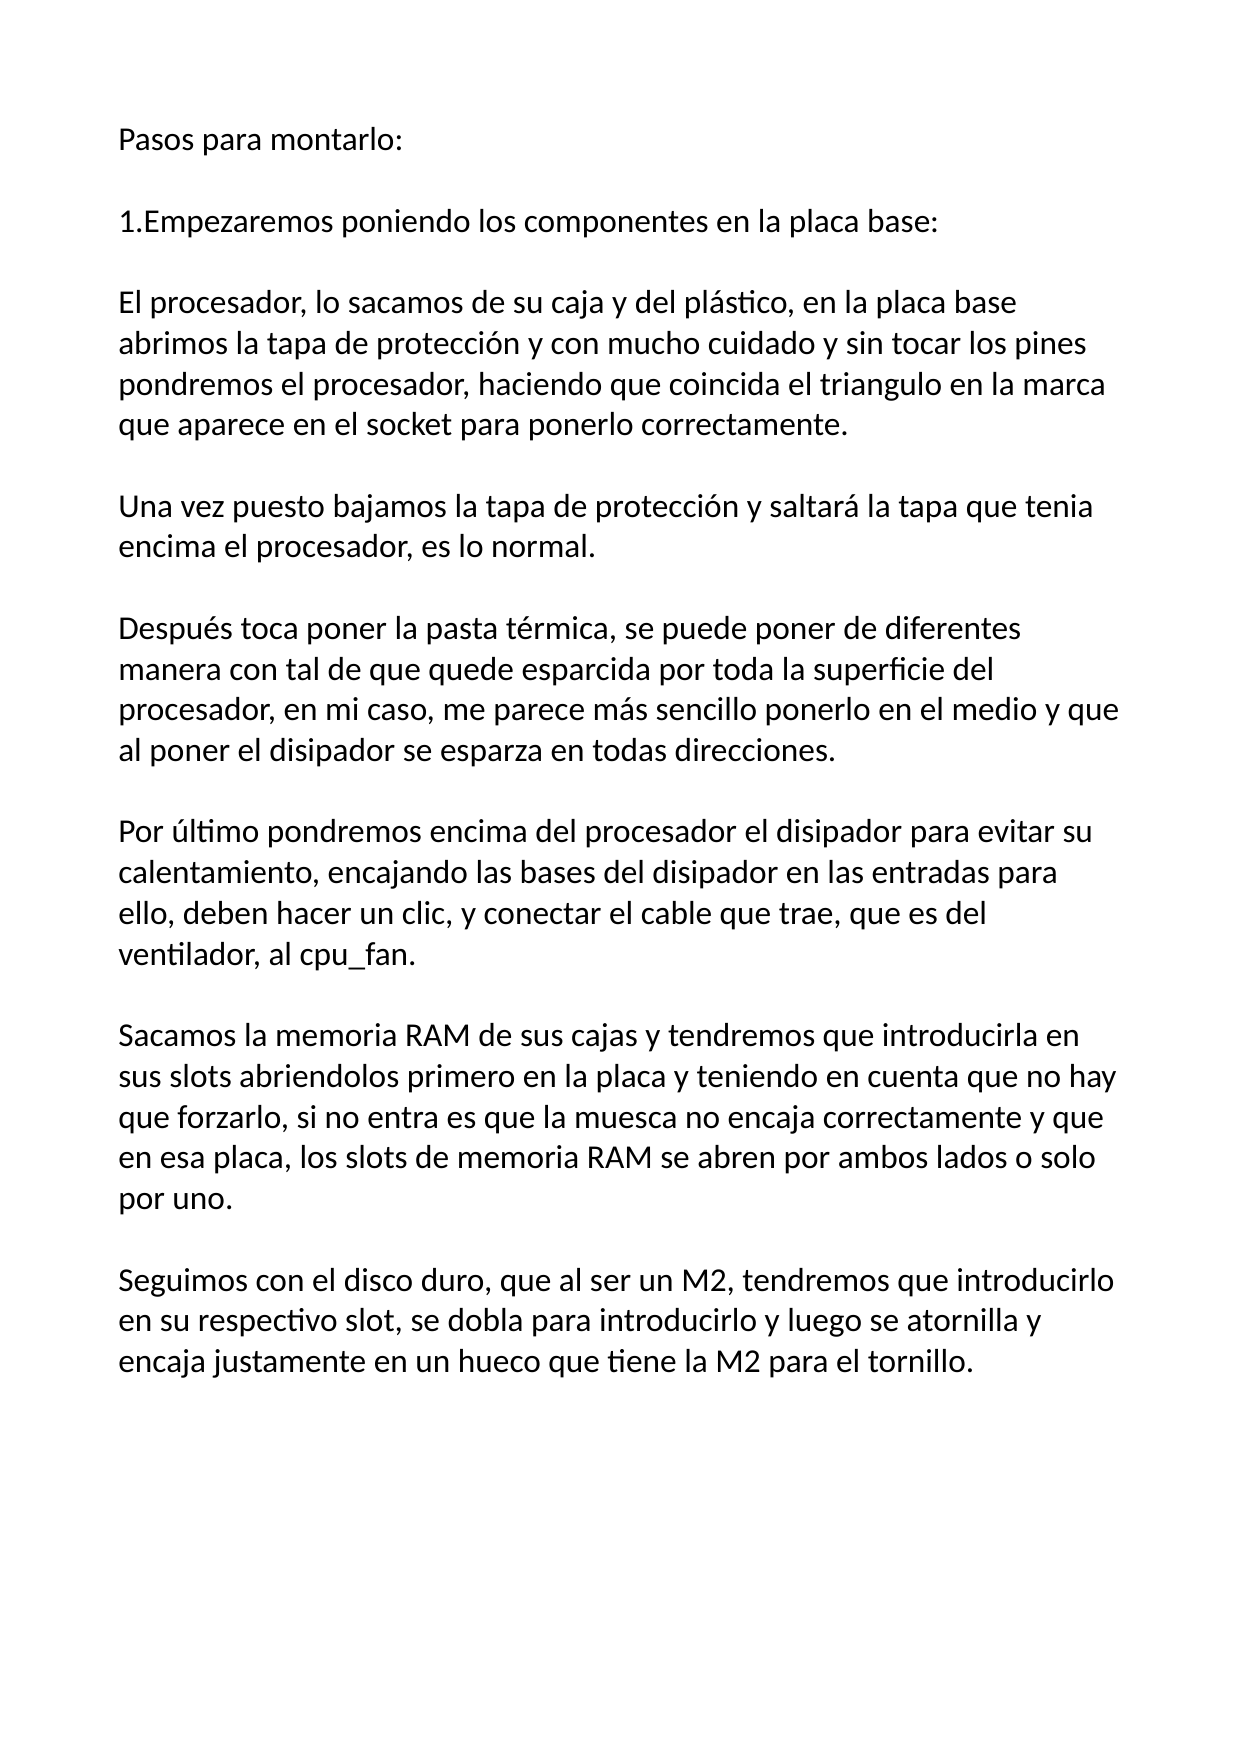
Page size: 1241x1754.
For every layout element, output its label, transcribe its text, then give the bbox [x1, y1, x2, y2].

text Seguimos con el disco duro, que al ser un M2, tendremos que introducirlo en su respectivo slot, se dobla para introducirlo y luego se atornilla y encaja justamente en un hueco que tiene la M2 para el tornillo. [118, 1258, 1122, 1381]
text El procesador, lo sacamos de su caja y del plástico, en la placa base abrimos la tapa de protección y con mucho cuidado y sin tocar los pines pondremos el procesador, haciendo que coincida el triangulo en la marca que aparece en el socket para ponerlo correctamente. [118, 281, 1122, 444]
text Pasos para montarlo: [118, 118, 1122, 159]
text Por último pondremos encima del procesador el disipador para evitar su calentamiento, encajando las bases del disipador en las entradas para ello, deben hacer un clic, y conectar el cable que trae, que es del ventilador, al cpu_fan. [118, 811, 1122, 973]
text Sacamos la memoria RAM de sus cajas y tendremos que introducirla en sus slots abriendolos primero en la placa y teniendo en cuenta que no hay que forzarlo, si no entra es que la muesca no encaja correctamente y que en esa placa, los slots de memoria RAM se abren por ambos lados o solo por uno. [118, 1014, 1122, 1218]
text Una vez puesto bajamos la tapa de protección y saltará la tapa que tenia encima el procesador, es lo normal. [118, 485, 1122, 566]
text Después toca poner la pasta térmica, se puede poner de diferentes manera con tal de que quede esparcida por toda la superficie del procesador, en mi caso, me parece más sencillo ponerlo en el medio y que al poner el disipador se esparza en todas direcciones. [118, 607, 1122, 770]
text 1.Empezaremos poniendo los componentes en la placa base: [118, 199, 1122, 240]
